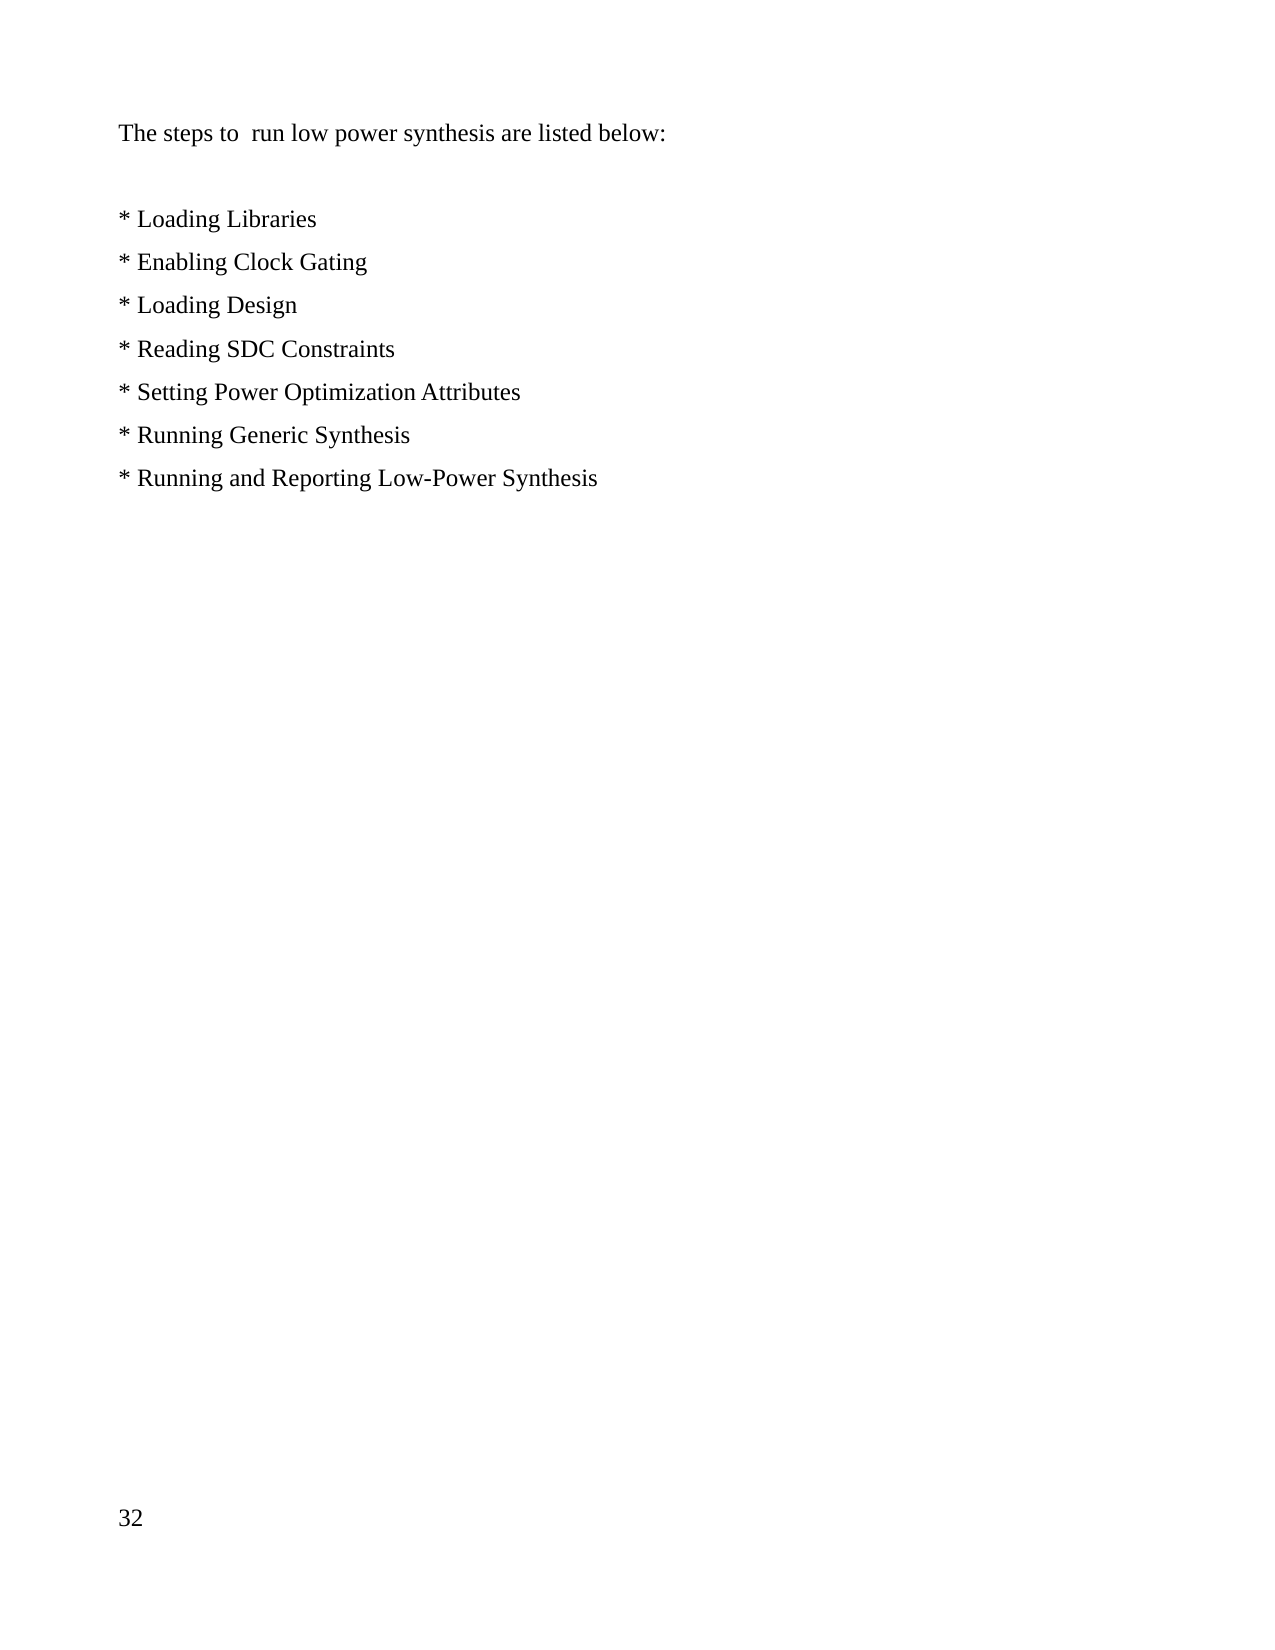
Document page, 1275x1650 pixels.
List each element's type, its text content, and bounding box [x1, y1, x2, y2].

text * Loading Libraries [118, 204, 1157, 233]
text * Running Generic Synthesis [118, 420, 1157, 449]
text * Reading SDC Constraints [118, 334, 1157, 362]
text * Loading Design [118, 291, 1157, 319]
text * Enabling Clock Gating [118, 247, 1157, 276]
text * Running and Reporting Low-Power Synthesis [118, 463, 1157, 492]
text * Setting Power Optimization Attributes [118, 377, 1157, 406]
text The steps to run low power synthesis are listed below: [118, 118, 1157, 147]
